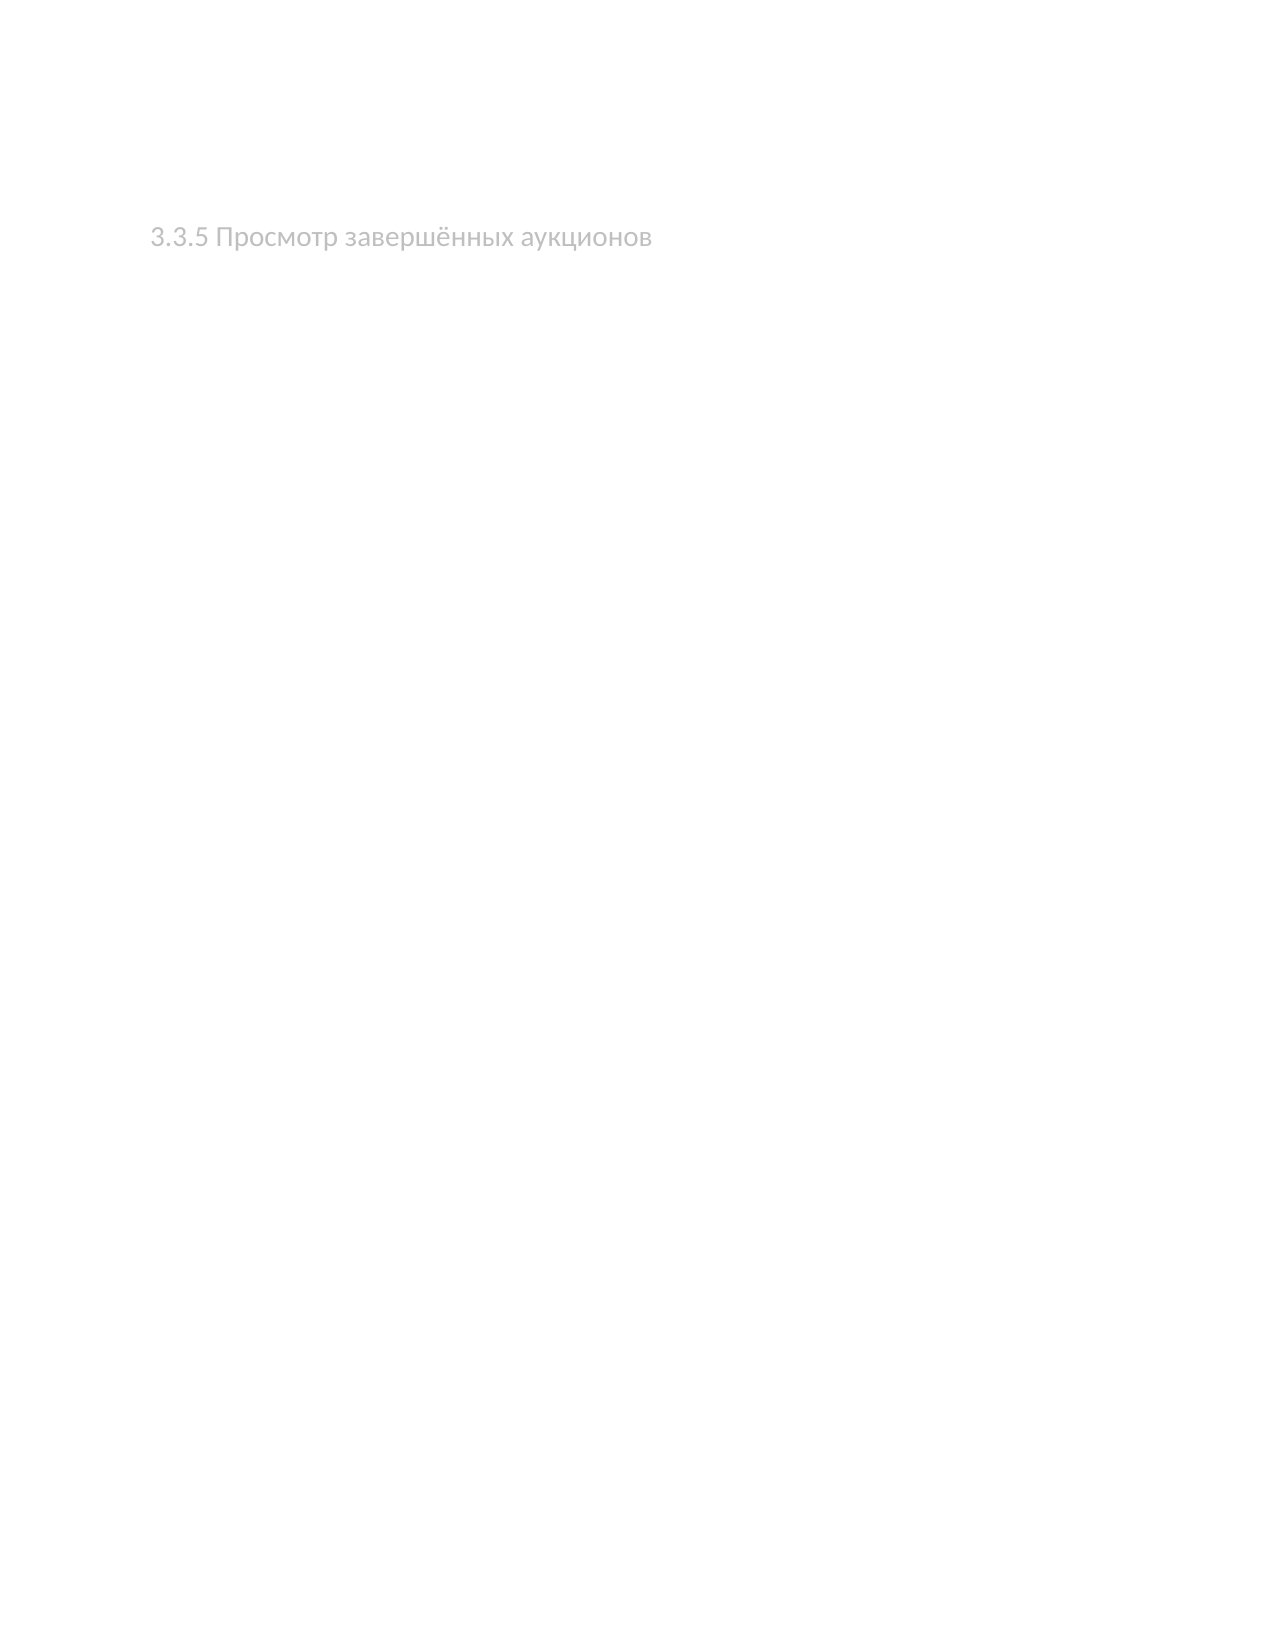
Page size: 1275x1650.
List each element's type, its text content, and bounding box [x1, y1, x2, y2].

subtitle 3.3.5 Просмотр завершённых аукционов [150, 218, 1125, 254]
